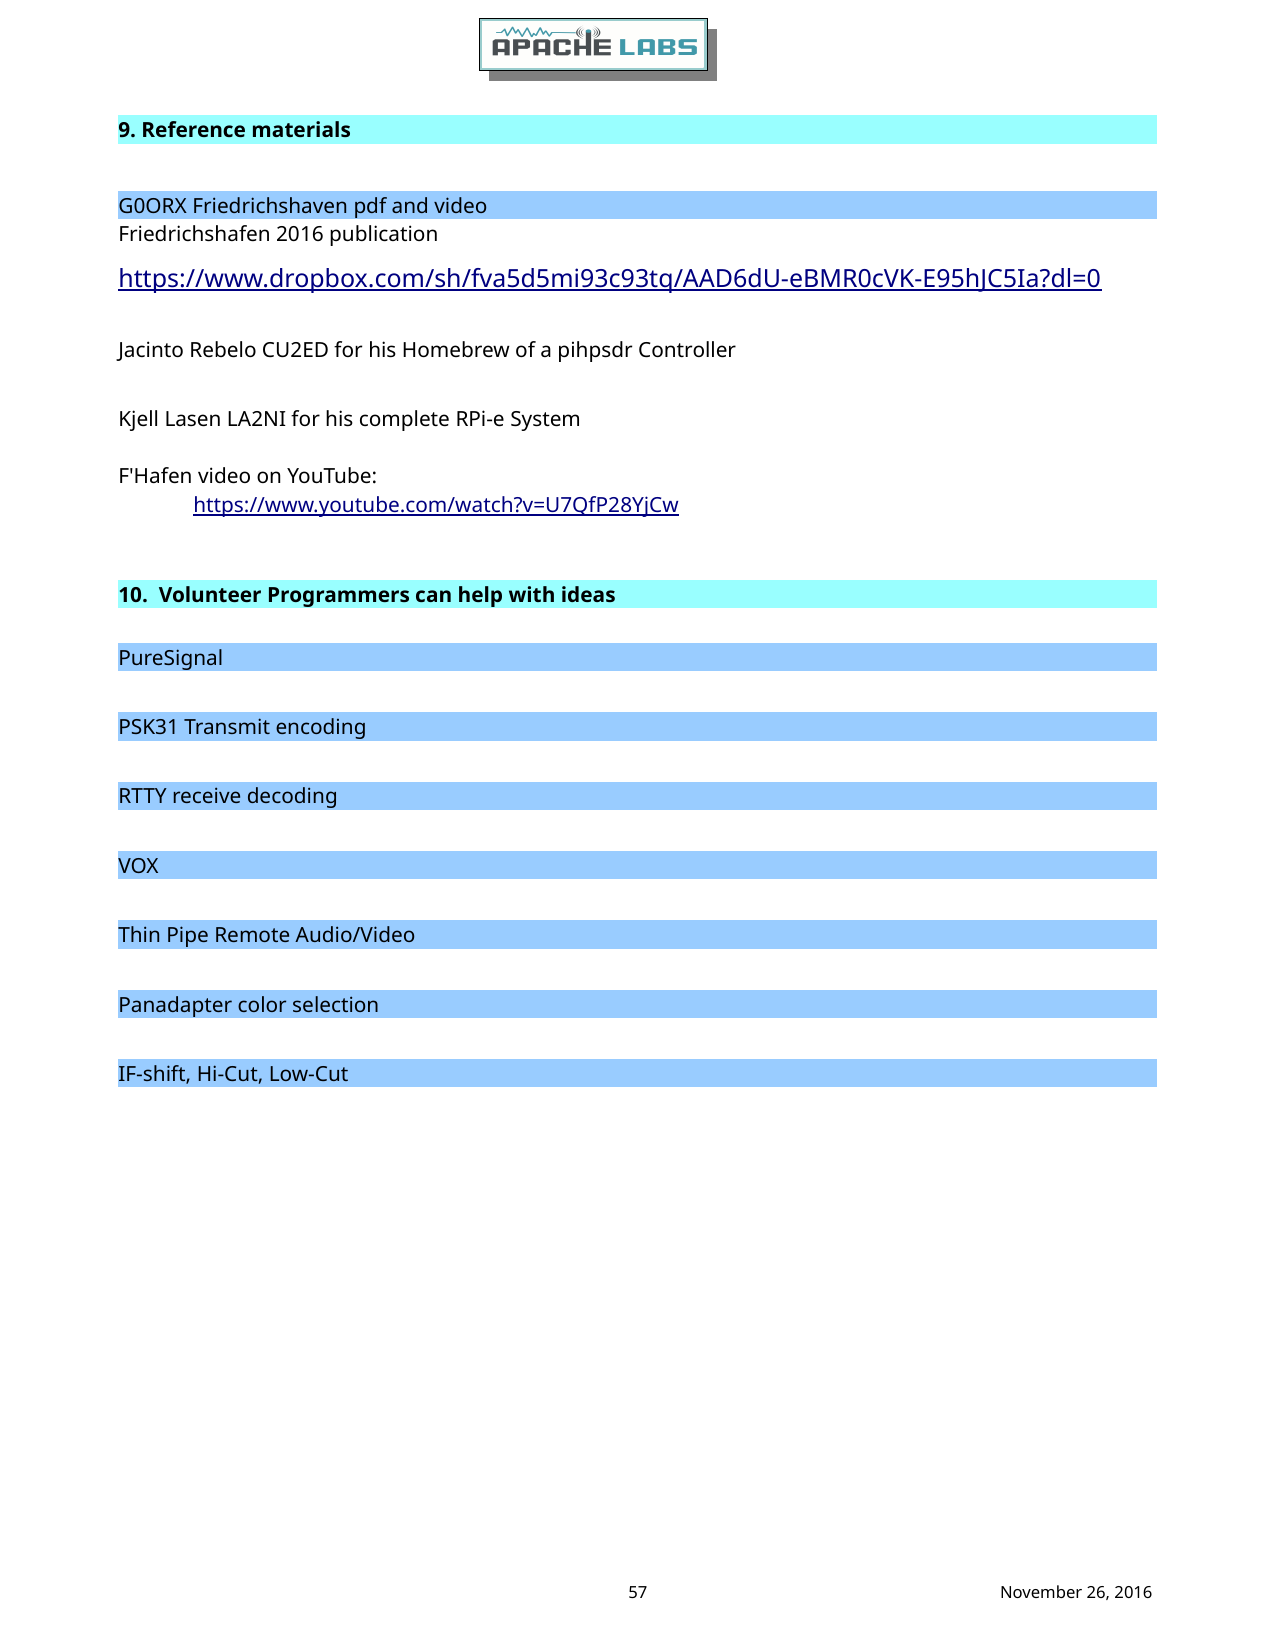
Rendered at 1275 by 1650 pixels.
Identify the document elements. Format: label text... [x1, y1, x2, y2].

subtitle 10. Volunteer Programmers can help with ideas [616, 580, 1157, 608]
subtitle VOX [118, 851, 1157, 879]
subtitle G0ORX Friedrichshaven pdf and video [118, 191, 1157, 219]
subtitle Thin Pipe Remote Audio/Video [118, 920, 1157, 949]
text Jacinto Rebelo CU2ED for his Homebrew of a pihpsdr Controller [118, 307, 1157, 364]
subtitle RTTY receive decoding [118, 782, 1157, 810]
text Friedrichshafen 2016 publication [118, 219, 1157, 248]
text Kjell Lasen LA2NI for his complete RPi-e System F'Hafen video on YouTube: https://www.youtube.com/watch?v=U7QfP28YjCw [118, 376, 1157, 518]
subtitle IF-shift, Hi-Cut, Low-Cut [118, 1059, 1157, 1087]
picture [482, 21, 704, 68]
subtitle PureSignal [118, 643, 1157, 671]
text https://www.dropbox.com/sh/fva5d5mi93c93tq/AAD6dU-eBMR0cVK-E95hJC5Ia?dl=0 [118, 260, 1157, 294]
subtitle 9. Reference materials [351, 115, 1157, 144]
subtitle Panadapter color selection [118, 990, 1157, 1018]
subtitle PSK31 Transmit encoding [118, 712, 1157, 741]
